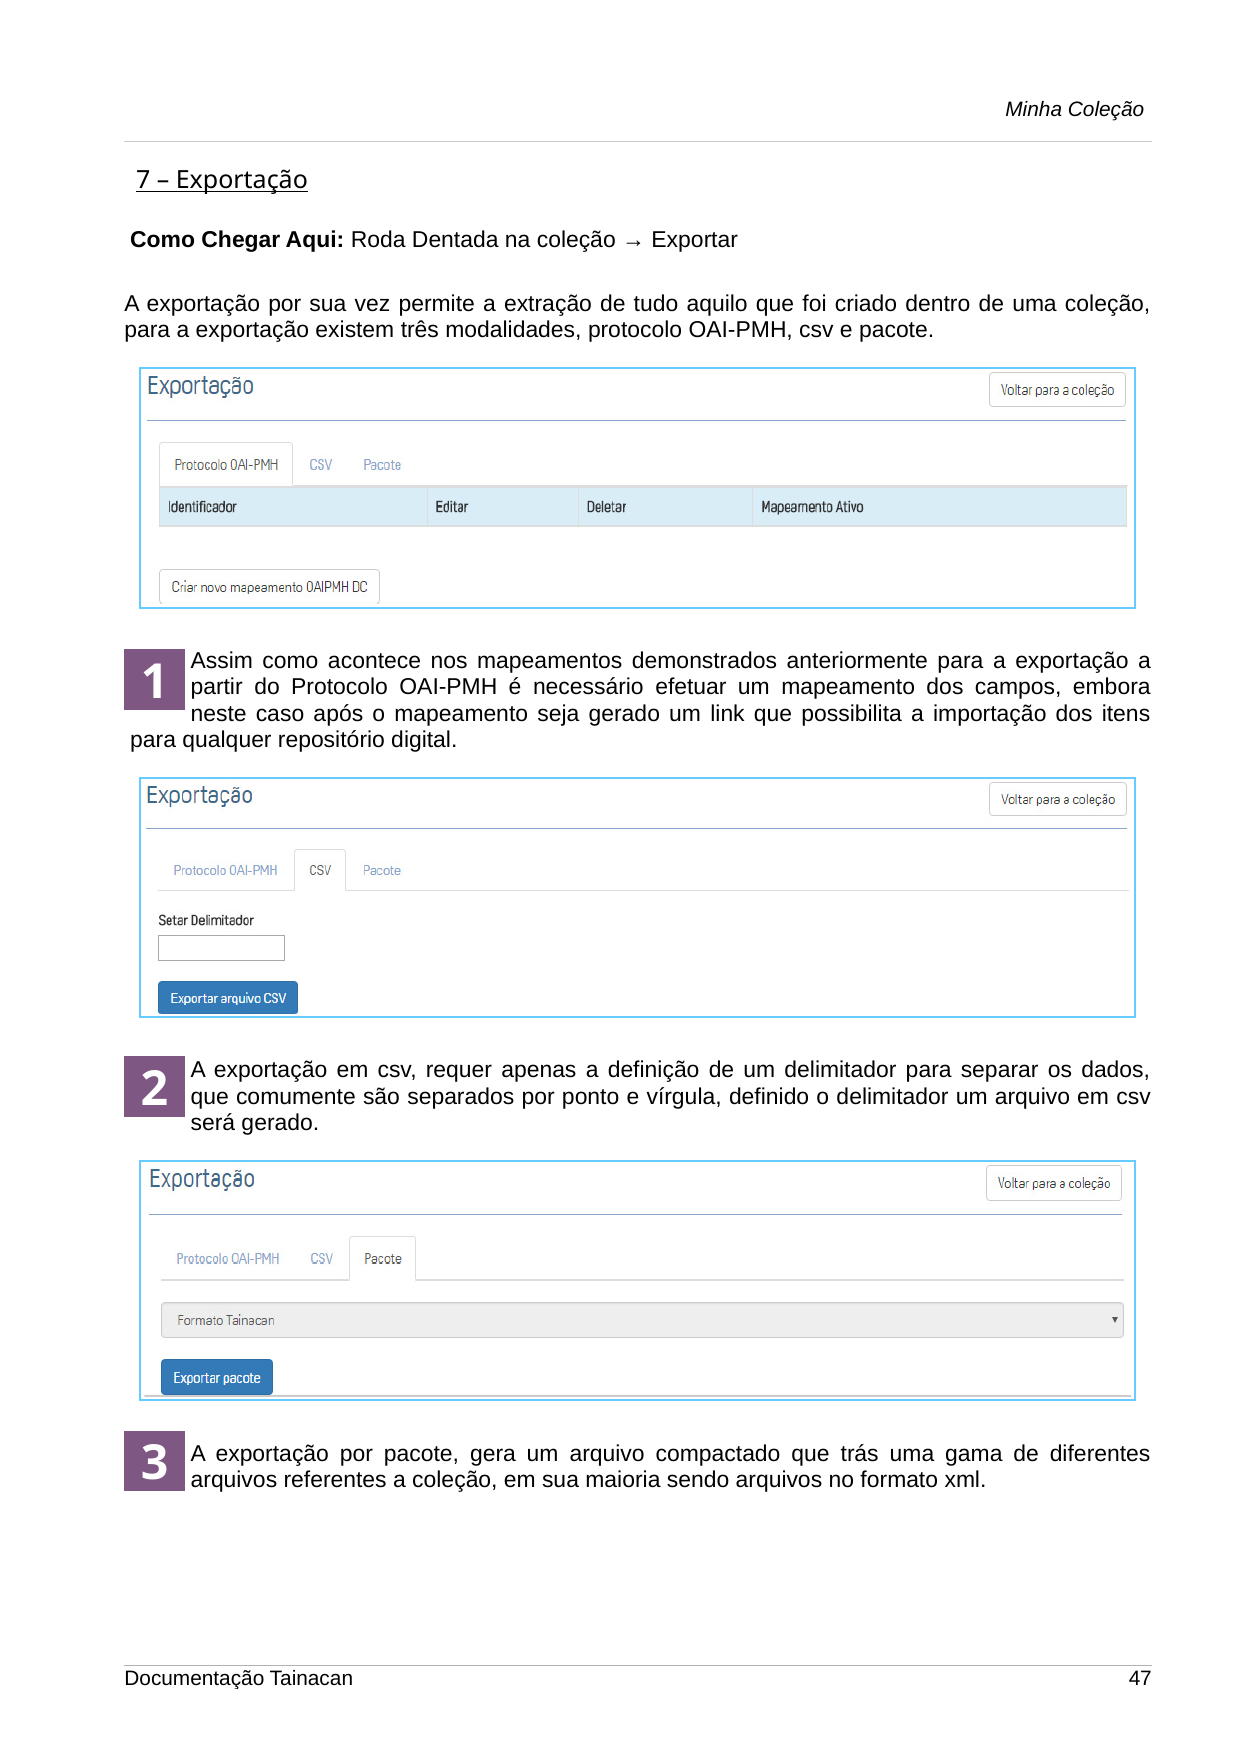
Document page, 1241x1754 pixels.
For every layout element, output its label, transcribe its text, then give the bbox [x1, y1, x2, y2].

text A exportação por sua vez permite a extração de tudo aquilo que foi criado dentro de uma coleção, para a exportação existem três modalidades, protocolo OAI-PMH, csv e pacote. [124, 290, 1152, 343]
text A exportação em csv, requer apenas a definição de um delimitador para separar os dados, que comumente são separados por ponto e vírgula, definido o delimitador um arquivo em csv será gerado. [130, 785, 1152, 1135]
text [141, 779, 1134, 1016]
text A exportação por pacote, gera um arquivo compactado que trás uma gama de diferentes arquivos referentes a coleção, em sua maioria sendo arquivos no formato xml. [130, 1168, 1152, 1492]
text [141, 369, 1134, 607]
text [141, 1162, 1134, 1399]
text Assim como acontece nos mapeamentos demonstrados anteriormente para a exportação a partir do Protocolo OAI-PMH é necessário efetuar um mapeamento dos campos, embora neste caso após o mapeamento seja gerado um link que possibilita a importação dos itens para qualquer repositório digital. [130, 375, 1152, 752]
picture [144, 1164, 1132, 1397]
subtitle 7 – Exportação [136, 162, 1152, 196]
picture [144, 781, 1132, 1014]
picture [144, 372, 1132, 604]
text Como Chegar Aqui: Roda Dentada na coleção → Exportar [130, 226, 1152, 252]
table_header Minha Coleção [124, 91, 1152, 141]
